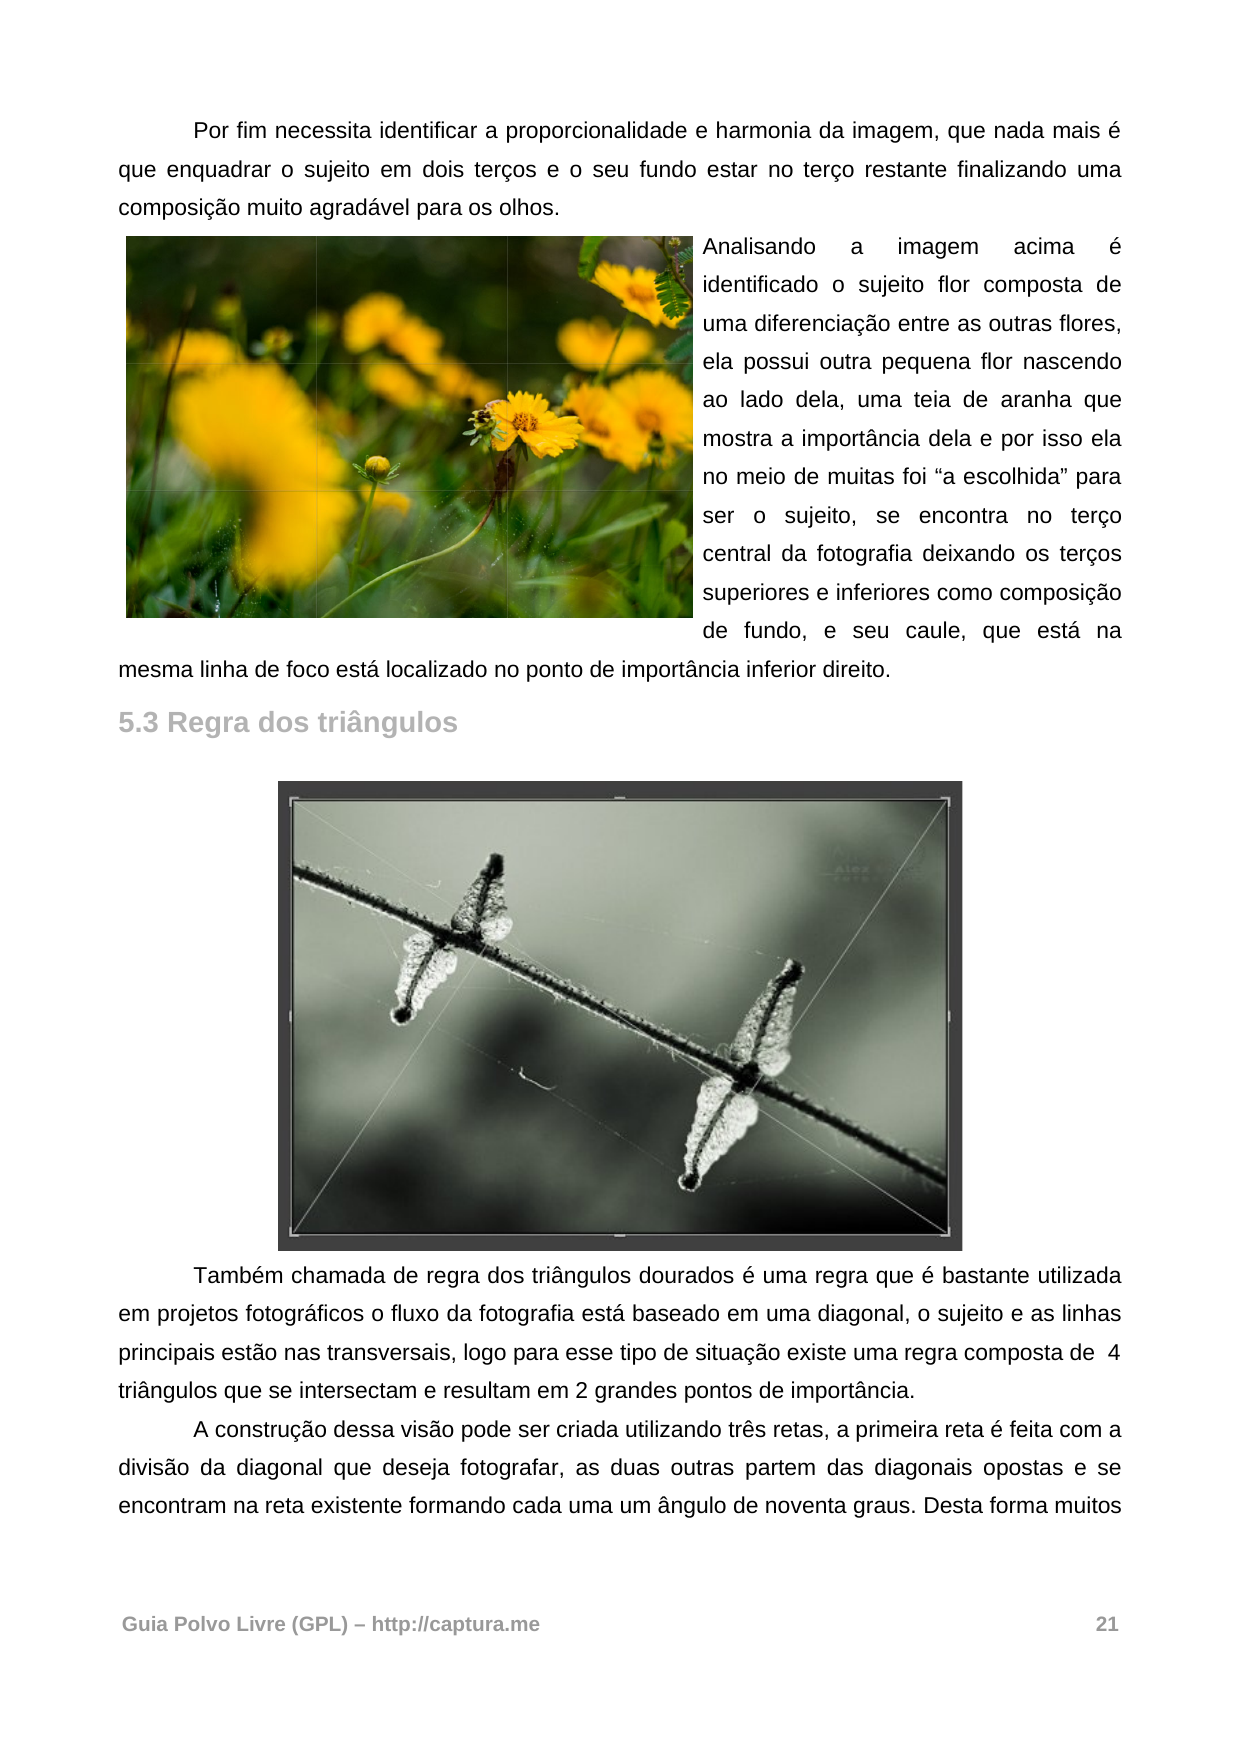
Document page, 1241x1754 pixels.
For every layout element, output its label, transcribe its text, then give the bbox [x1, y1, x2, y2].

text Analisando a imagem acima é identificado o sujeito flor composta de uma diferenciação entre as outras flores, ela possui outra pequena flor nascendo ao lado dela, uma teia de aranha que mostra a importância dela e por isso ela no meio de muitas foi “a escolhida” para ser o sujeito, se encontra no terço central da fotografia deixando os terços superiores e inferiores como composição de fundo, e seu caule, que está na mesma linha de foco está localizado no ponto de importância inferior direito. [118, 233, 1122, 682]
picture [126, 236, 693, 618]
subtitle 5.3 Regra dos triângulos [118, 706, 1122, 739]
text A construção dessa visão pode ser criada utilizando três retas, a primeira reta é feita com a divisão da diagonal que deseja fotografar, as duas outras partem das diagonais opostas e se encontram na reta existente formando cada uma um ângulo de noventa graus. Desta forma muitos [118, 1416, 1122, 1519]
picture [278, 781, 963, 1251]
text Também chamada de regra dos triângulos dourados é uma regra que é bastante utilizada em projetos fotográficos o fluxo da fotografia está baseado em uma diagonal, o sujeito e as linhas principais estão nas transversais, logo para esse tipo de situação existe uma regra composta de 4 triângulos que se intersectam e resultam em 2 grandes pontos de importância. [118, 1262, 1122, 1403]
text Por fim necessita identificar a proporcionalidade e harmonia da imagem, que nada mais é que enquadrar o sujeito em dois terços e o seu fundo estar no terço restante finalizando uma composição muito agradável para os olhos. [118, 118, 1122, 221]
